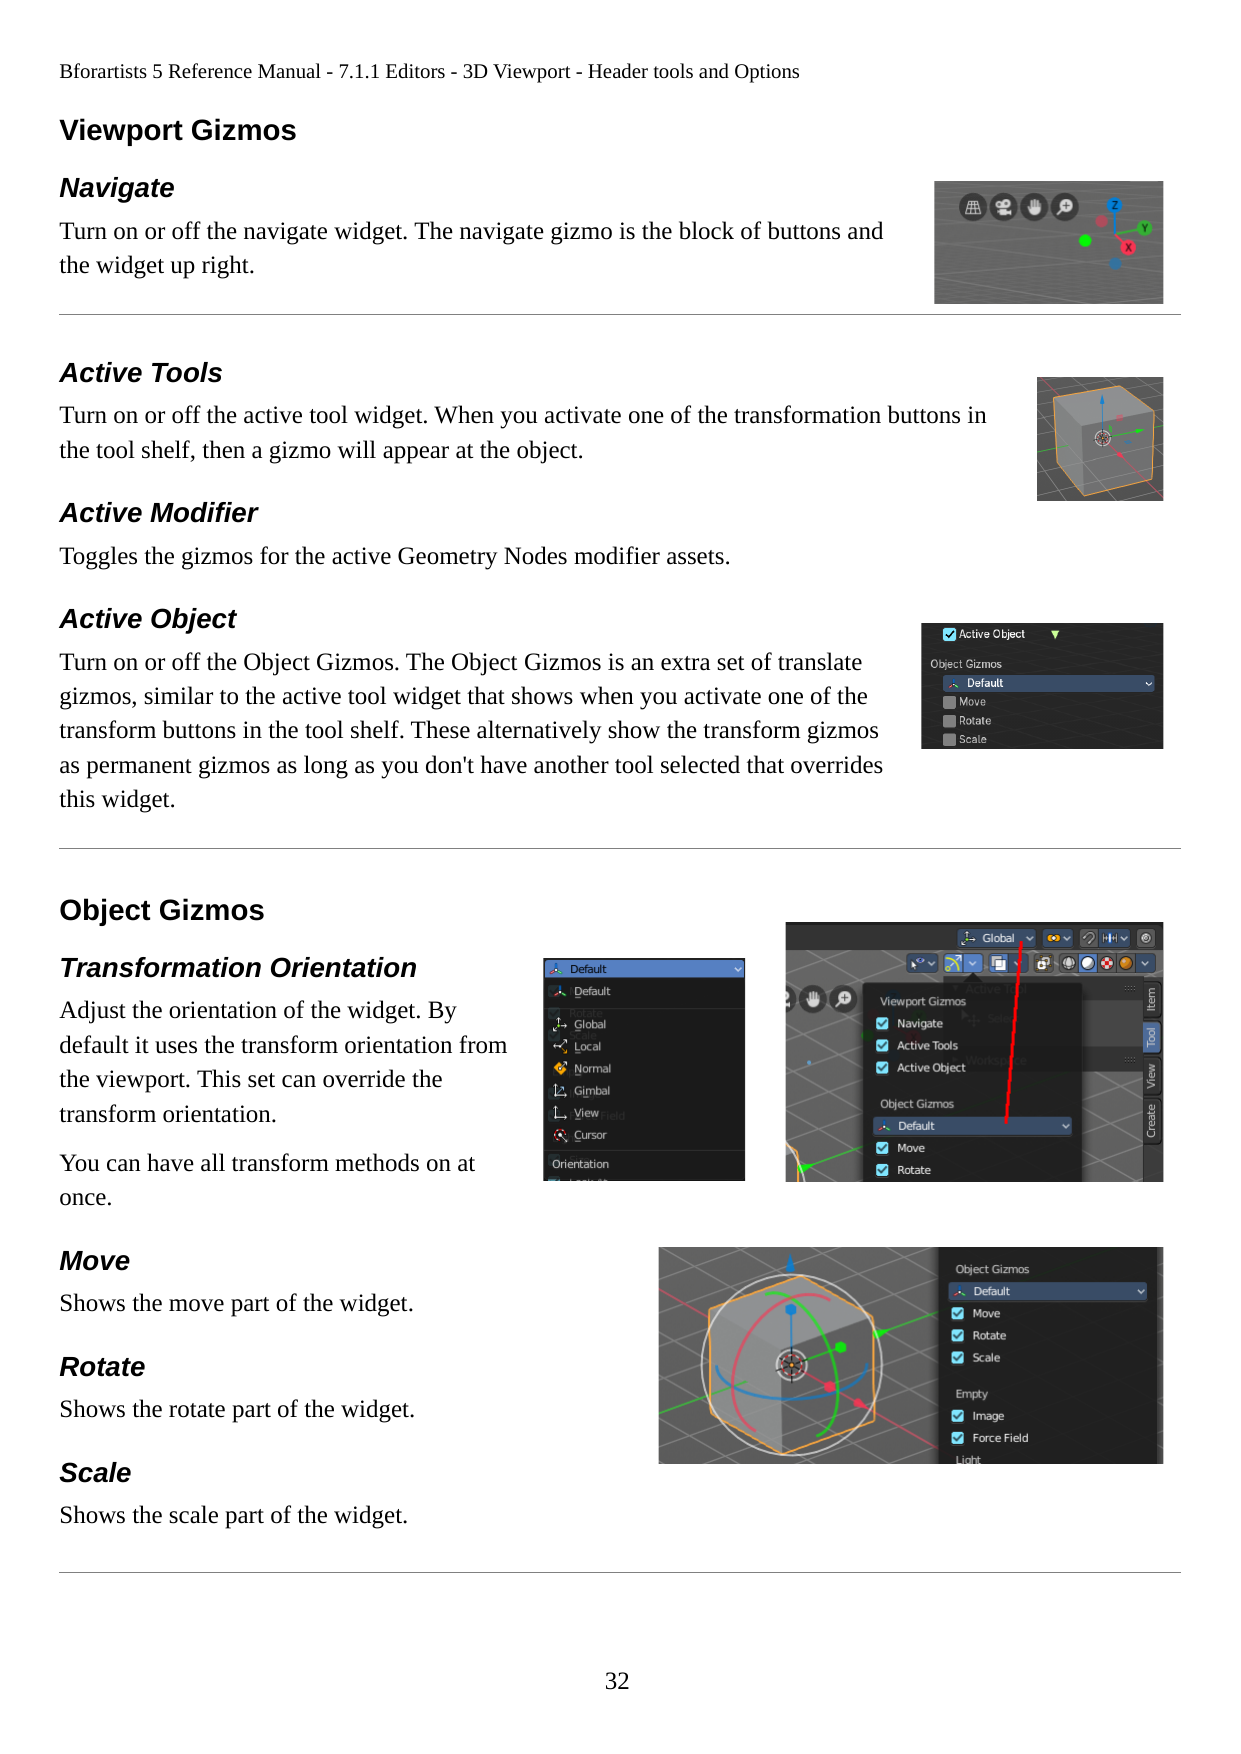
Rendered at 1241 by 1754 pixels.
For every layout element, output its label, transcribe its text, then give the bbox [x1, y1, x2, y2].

text Adjust the orientation of the widget. By default it uses the transform orientation from the viewport. This set can override the transform orientation. [59, 996, 543, 1128]
text Shows the move part of the widget. [59, 1288, 658, 1317]
subtitle Active Tools [59, 356, 1181, 388]
picture [1037, 377, 1164, 501]
text You can have all transform methods on at once. [59, 1148, 1181, 1211]
text Turn on or off the Object Gizmos. The Object Gizmos is an extra set of translate gizmos, similar to the active tool widget that shows when you activate one of the transform buttons in the tool shelf. These alternatively show the transform gizmos as permanent gizmos as long as you don't have another tool selected that overrides this widget. [59, 647, 1181, 813]
subtitle Object Gizmos [59, 892, 1181, 926]
subtitle Active Object [59, 602, 1181, 634]
text [746, 996, 785, 1128]
subtitle Navigate [59, 171, 1181, 203]
picture [785, 922, 1164, 1182]
picture [658, 1247, 1164, 1464]
subtitle Scale [59, 1456, 1181, 1488]
subtitle Viewport Gizmos [59, 113, 1181, 146]
picture [543, 958, 746, 1181]
text Shows the rotate part of the widget. [59, 1394, 658, 1423]
text Toggles the gizmos for the active Geometry Nodes modifier assets. [59, 541, 1181, 569]
subtitle Rotate [59, 1350, 658, 1382]
text Turn on or off the active tool widget. When you activate one of the transformation buttons in the tool shelf, then a gizmo will appear at the object. [59, 400, 1037, 463]
picture [934, 181, 1164, 304]
picture [921, 623, 1164, 749]
subtitle [1164, 1350, 1181, 1382]
text Shows the scale part of the widget. [59, 1500, 1181, 1529]
subtitle Move [59, 1244, 1181, 1276]
subtitle Transformation Orientation [59, 951, 785, 983]
text Turn on or off the navigate widget. The navigate gizmo is the block of buttons and the widget up right. [59, 216, 934, 279]
subtitle Active Modifier [59, 496, 1181, 528]
subtitle [1164, 951, 1181, 983]
